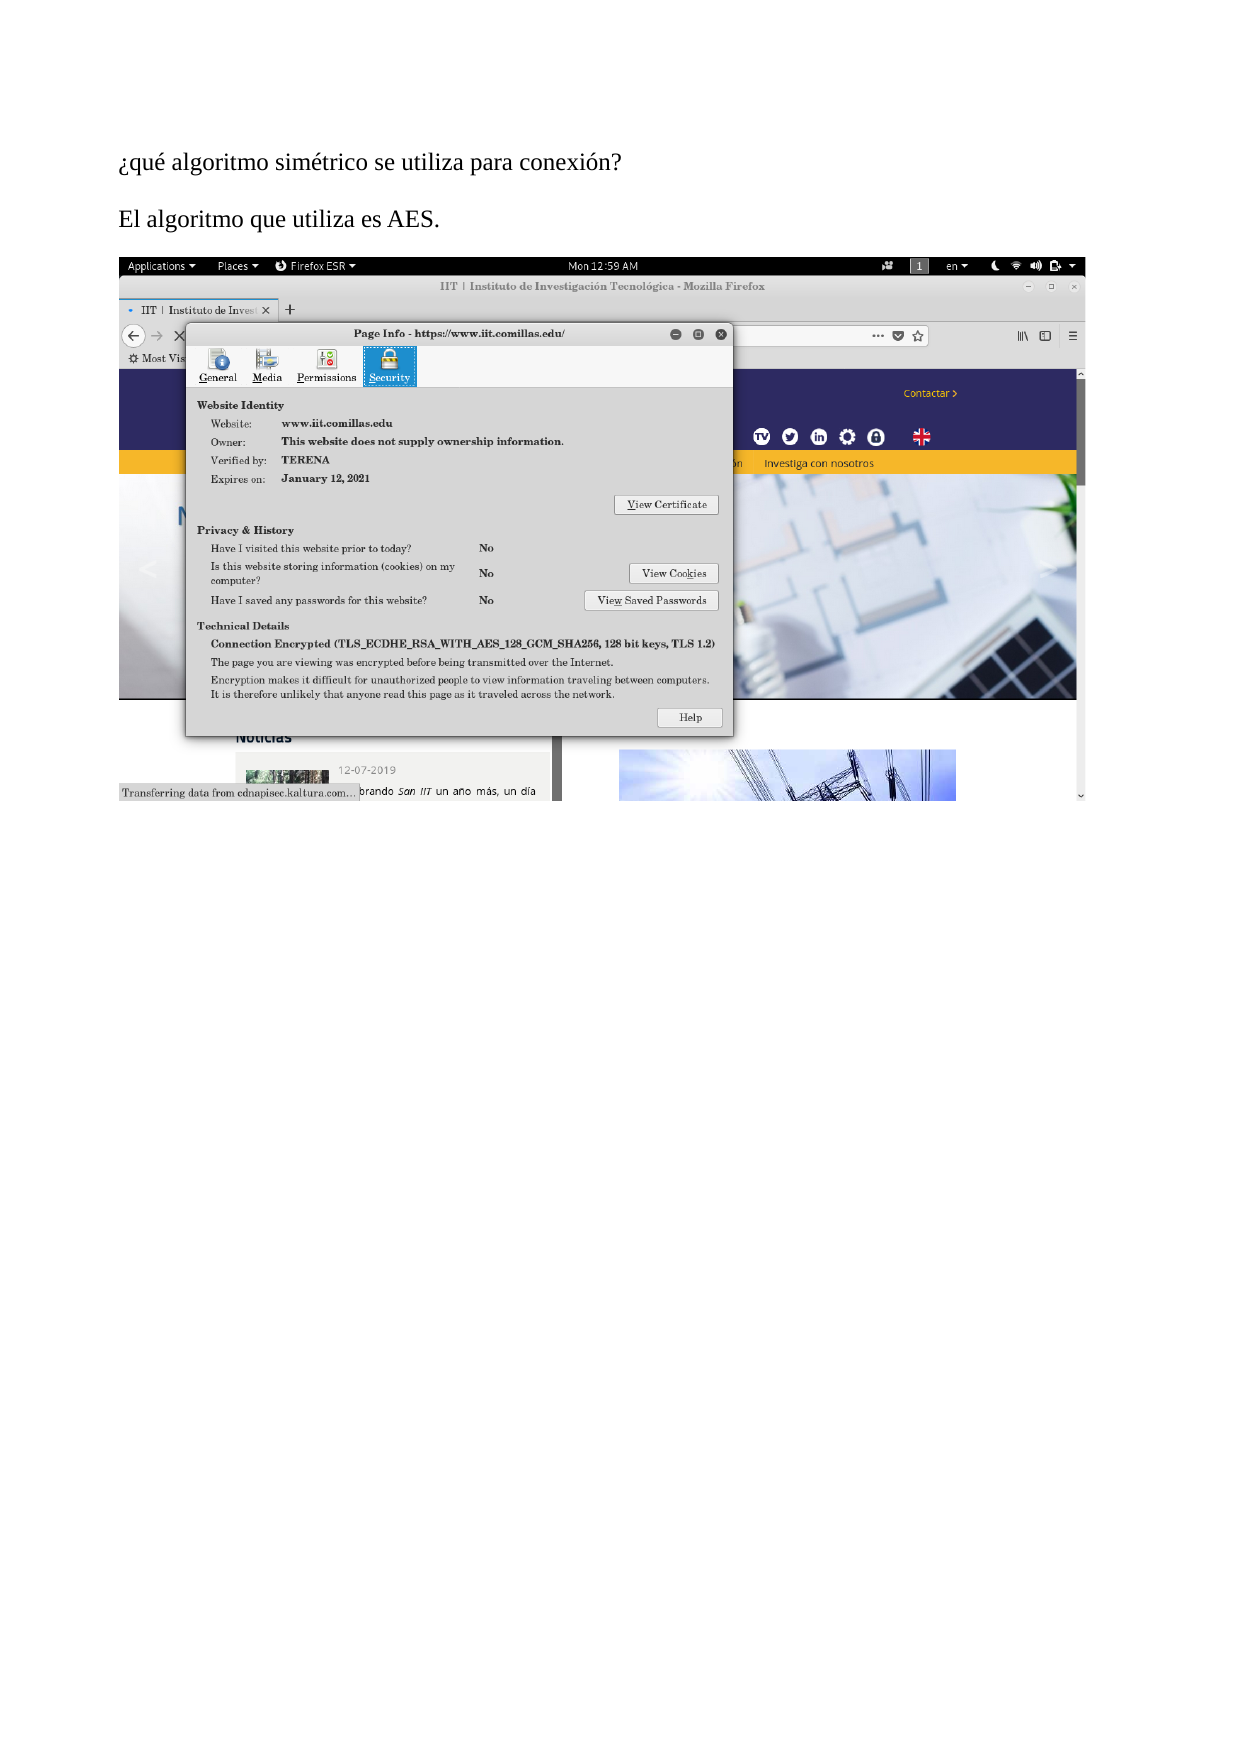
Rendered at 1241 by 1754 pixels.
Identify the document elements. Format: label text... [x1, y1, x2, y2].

list El algoritmo que utiliza es AES. [118, 204, 1122, 233]
picture [119, 257, 1086, 801]
list ¿qué algoritmo simétrico se utiliza para conexión? [118, 147, 1122, 176]
